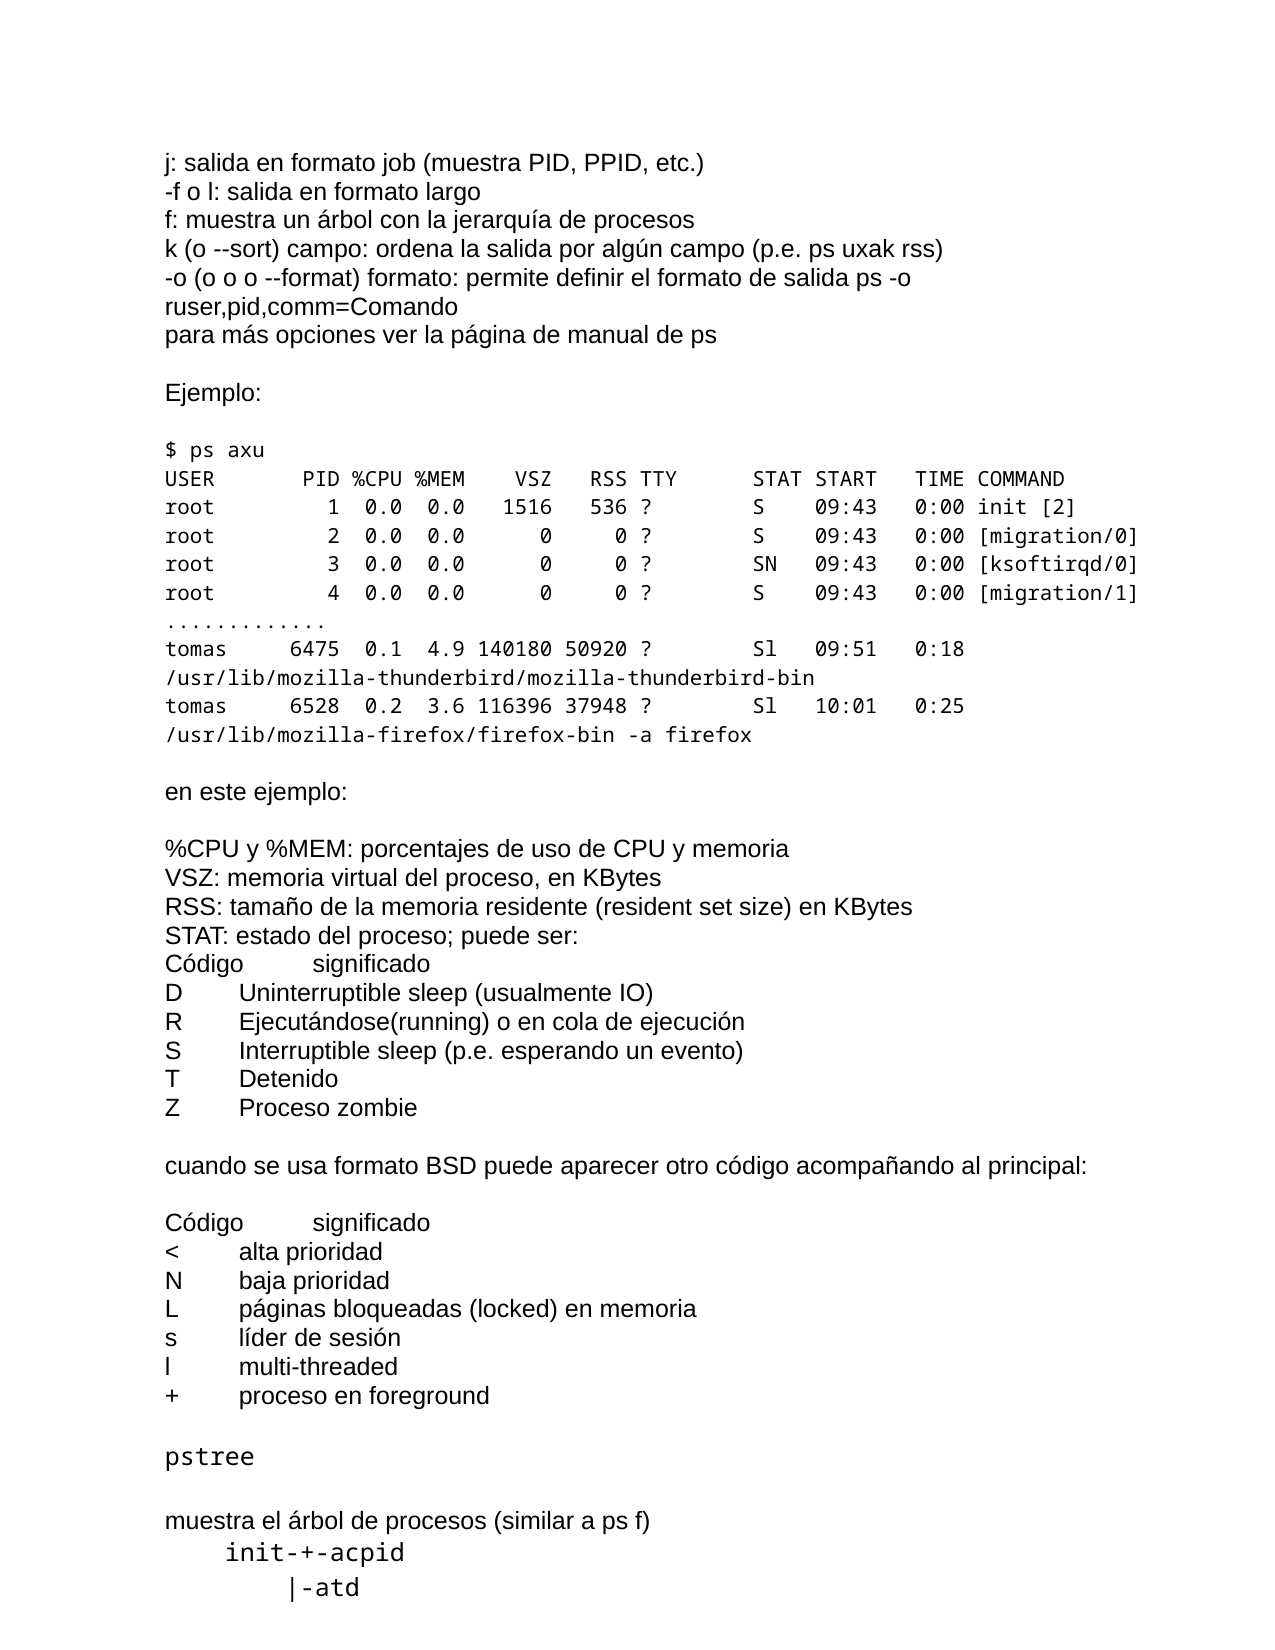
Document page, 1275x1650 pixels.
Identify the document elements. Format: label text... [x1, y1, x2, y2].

text en este ejemplo: [164, 777, 1164, 806]
text T Detenido [164, 1064, 1164, 1093]
text USER PID %CPU %MEM VSZ RSS TTY STAT START TIME COMMAND [164, 464, 1164, 492]
text $ ps axu [164, 435, 1164, 464]
text -f o l: salida en formato largo [164, 177, 1164, 205]
text Ejemplo: [164, 378, 1164, 407]
text STAT: estado del proceso; puede ser: [164, 921, 1164, 949]
text N baja prioridad [164, 1266, 1164, 1294]
text para más opciones ver la página de manual de ps [164, 320, 1164, 349]
text init-+-acpid [164, 1535, 1164, 1569]
text %CPU y %MEM: porcentajes de uso de CPU y memoria [164, 834, 1164, 863]
text f: muestra un árbol con la jerarquía de procesos [164, 205, 1164, 234]
text Código significado [164, 949, 1164, 978]
text root 3 0.0 0.0 0 0 ? SN 09:43 0:00 [ksoftirqd/0] [164, 549, 1164, 578]
text tomas 6475 0.1 4.9 140180 50920 ? Sl 09:51 0:18 /usr/lib/mozilla-thunderbird/mozilla-thunderbird-bin [164, 634, 1164, 691]
text L páginas bloqueadas (locked) en memoria [164, 1294, 1164, 1323]
text + proceso en foreground [164, 1381, 1164, 1409]
text Código significado [164, 1208, 1164, 1237]
text root 2 0.0 0.0 0 0 ? S 09:43 0:00 [migration/0] [164, 521, 1164, 549]
text j: salida en formato job (muestra PID, PPID, etc.) [164, 148, 1164, 177]
text S Interruptible sleep (p.e. esperando un evento) [164, 1036, 1164, 1064]
text < alta prioridad [164, 1237, 1164, 1266]
text cuando se usa formato BSD puede aparecer otro código acompañando al principal: [164, 1151, 1164, 1179]
text muestra el árbol de procesos (similar a ps f) [164, 1506, 1164, 1535]
text RSS: tamaño de la memoria residente (resident set size) en KBytes [164, 892, 1164, 921]
text l multi-threaded [164, 1352, 1164, 1381]
text R Ejecutándose(running) o en cola de ejecución [164, 1007, 1164, 1036]
text s líder de sesión [164, 1323, 1164, 1352]
text tomas 6528 0.2 3.6 116396 37948 ? Sl 10:01 0:25 /usr/lib/mozilla-firefox/firefox-bin -a firefox [164, 691, 1164, 748]
text VSZ: memoria virtual del proceso, en KBytes [164, 863, 1164, 892]
text root 4 0.0 0.0 0 0 ? S 09:43 0:00 [migration/1] [164, 578, 1164, 606]
text k (o --sort) campo: ordena la salida por algún campo (p.e. ps uxak rss) [164, 234, 1164, 263]
text Z Proceso zombie [164, 1093, 1164, 1122]
text pstree [164, 1438, 1164, 1472]
text |-atd [164, 1569, 1164, 1603]
text ............. [164, 606, 1164, 634]
text -o (o o o --format) formato: permite definir el formato de salida ps -o ruser,pid,comm=Comando [164, 263, 1164, 320]
text D Uninterruptible sleep (usualmente IO) [164, 978, 1164, 1007]
text root 1 0.0 0.0 1516 536 ? S 09:43 0:00 init [2] [164, 492, 1164, 521]
